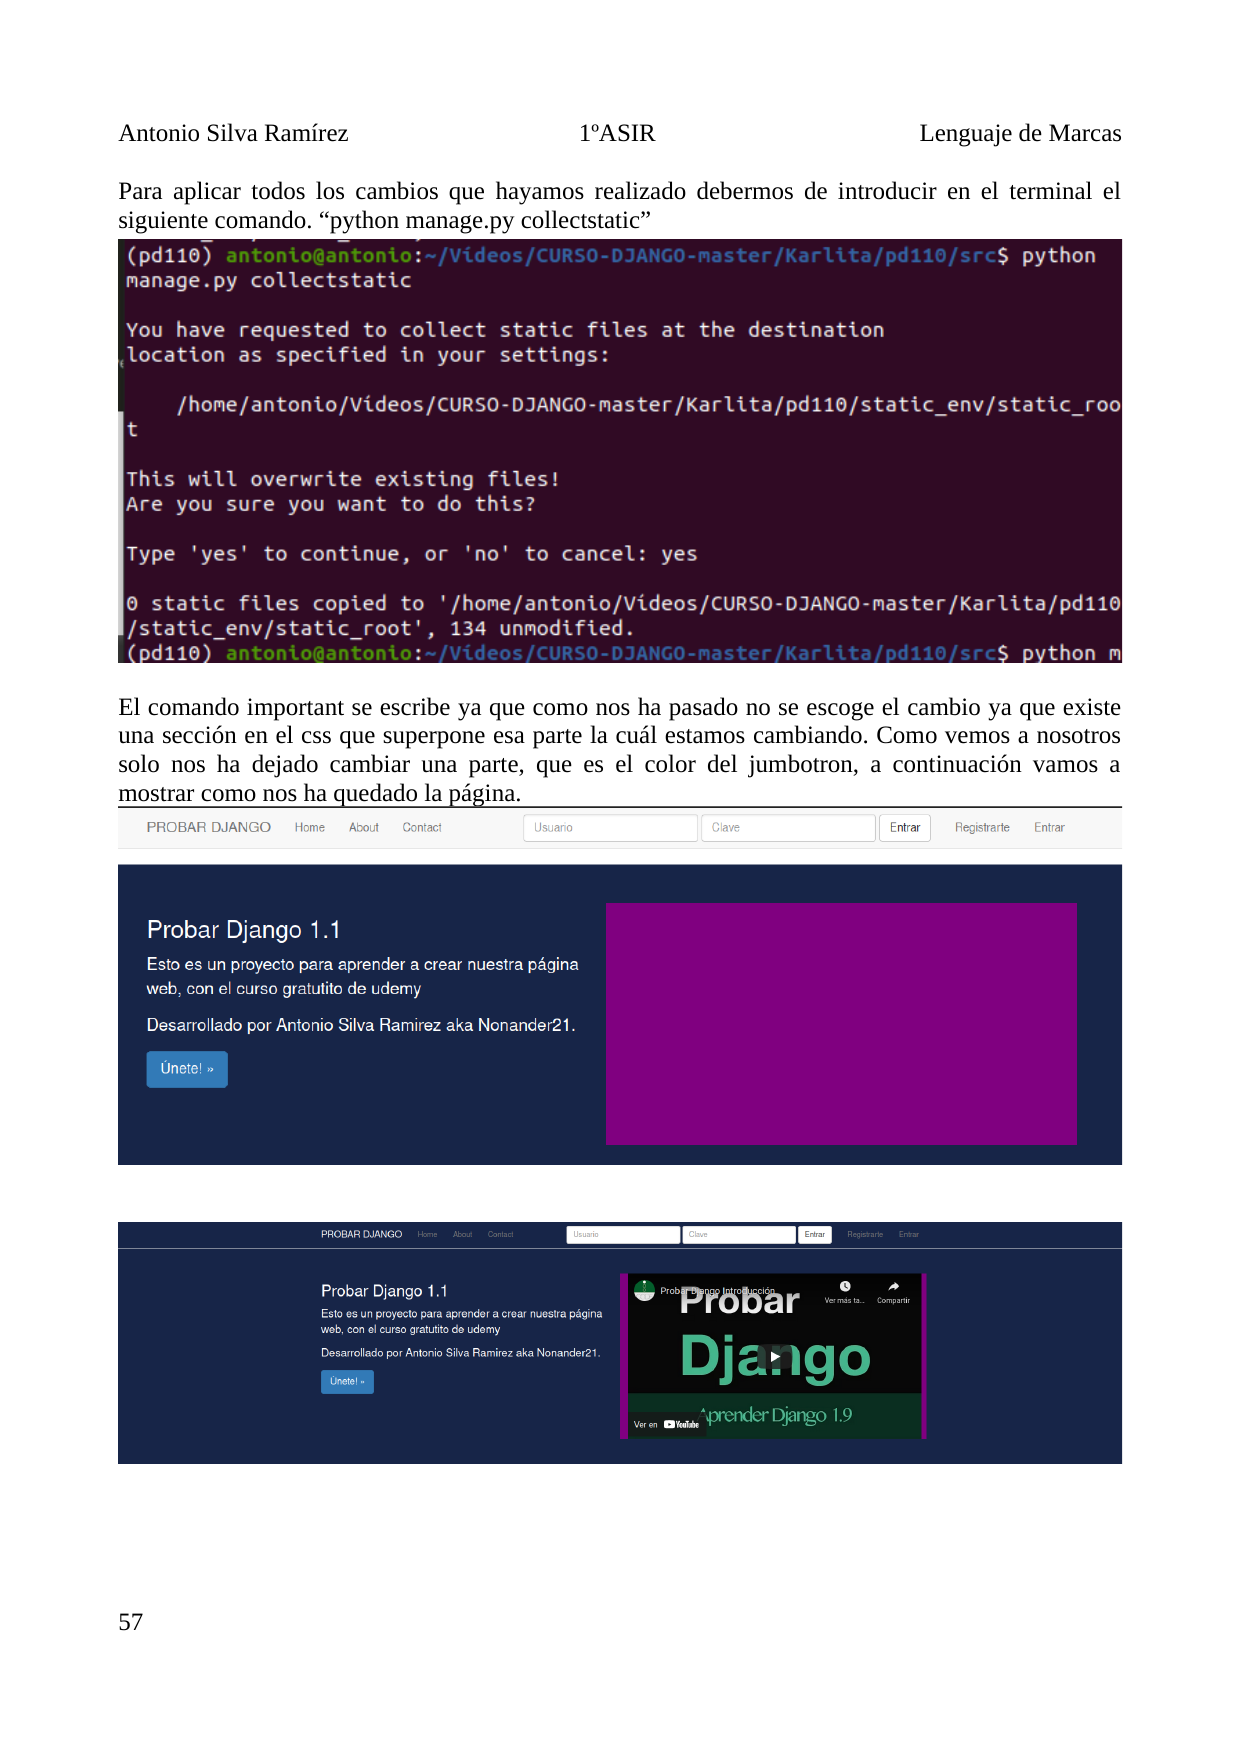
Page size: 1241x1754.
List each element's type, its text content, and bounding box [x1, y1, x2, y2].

picture [118, 1222, 1123, 1464]
picture [118, 806, 1123, 1165]
picture [118, 239, 1123, 663]
text Para aplicar todos los cambios que hayamos realizado debermos de introducir en el terminal el siguiente comando. “python manage.py collectstatic” [118, 176, 1122, 234]
text El comando important se escribe ya que como nos ha pasado no se escoge el cambio ya que existe una sección en el css que superpone esa parte la cuál estamos cambiando. Como vemos a nosotros solo nos ha dejado cambiar una parte, que es el color del jumbotron, a continuación vamos a mostrar como nos ha quedado la página. [118, 692, 1122, 806]
